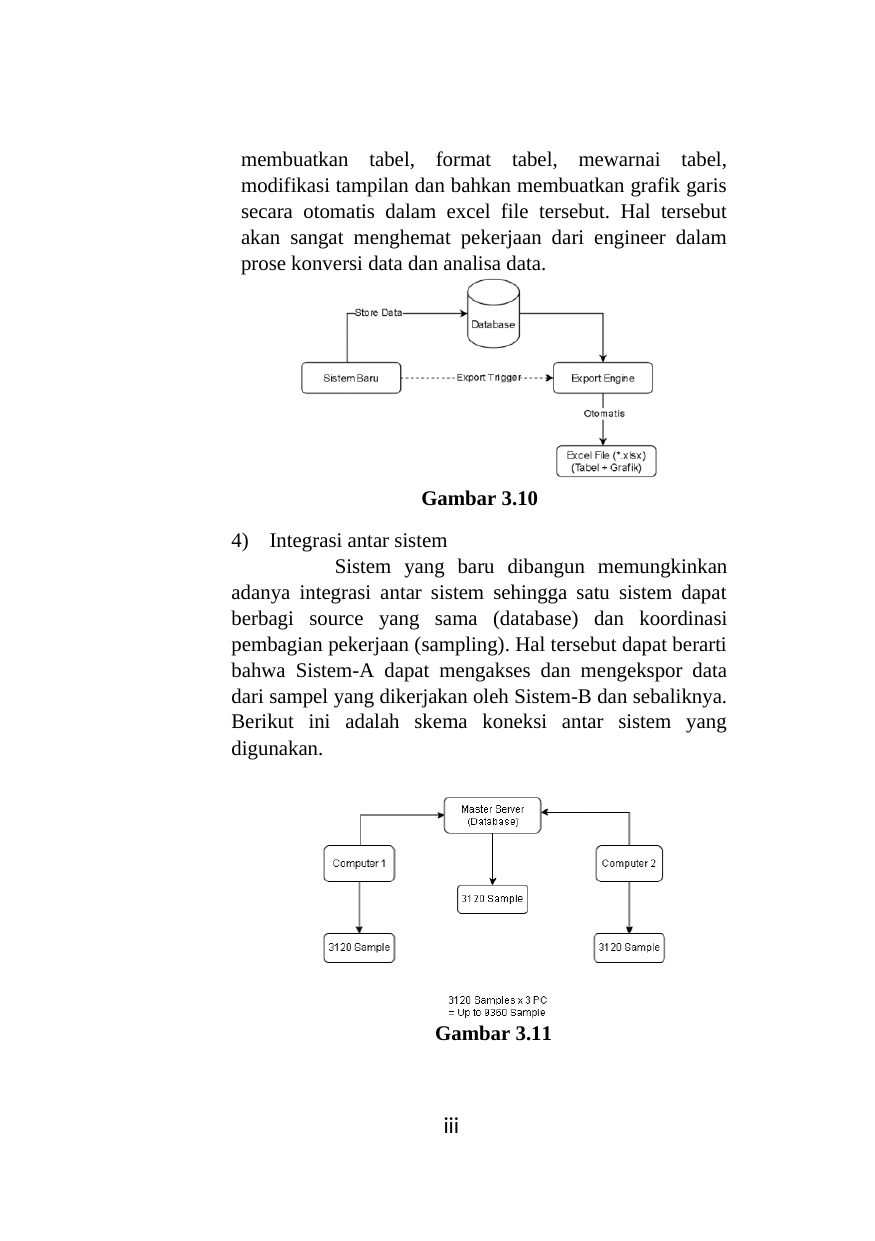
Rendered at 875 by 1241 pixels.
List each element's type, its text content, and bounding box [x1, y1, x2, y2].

list membuatkan tabel, format tabel, mewarnai tabel, modifikasi tampilan dan bahkan membuatkan grafik garis secara otomatis dalam excel file tersebut. Hal tersebut akan sangat menghemat pekerjaan dari engineer dalam prose konversi data dan analisa data. [241, 147, 727, 275]
picture [313, 778, 674, 1020]
list Sistem yang baru dibangun memungkinkan adanya integrasi antar sistem sehingga satu sistem dapat berbagi source yang sama (database) dan koordinasi pembagian pekerjaan (sampling). Hal tersebut dapat berarti bahwa Sistem-A dapat mengakses dan mengekspor data dari sampel yang dikerjakan oleh Sistem-B dan sebaliknya. Berikut ini adalah skema koneksi antar sistem yang digunakan. [231, 554, 727, 759]
list Gambar 3.11 [231, 1021, 756, 1045]
list Integrasi antar sistem [231, 528, 756, 552]
list Gambar 3.10 [203, 486, 756, 509]
picture [299, 276, 660, 484]
